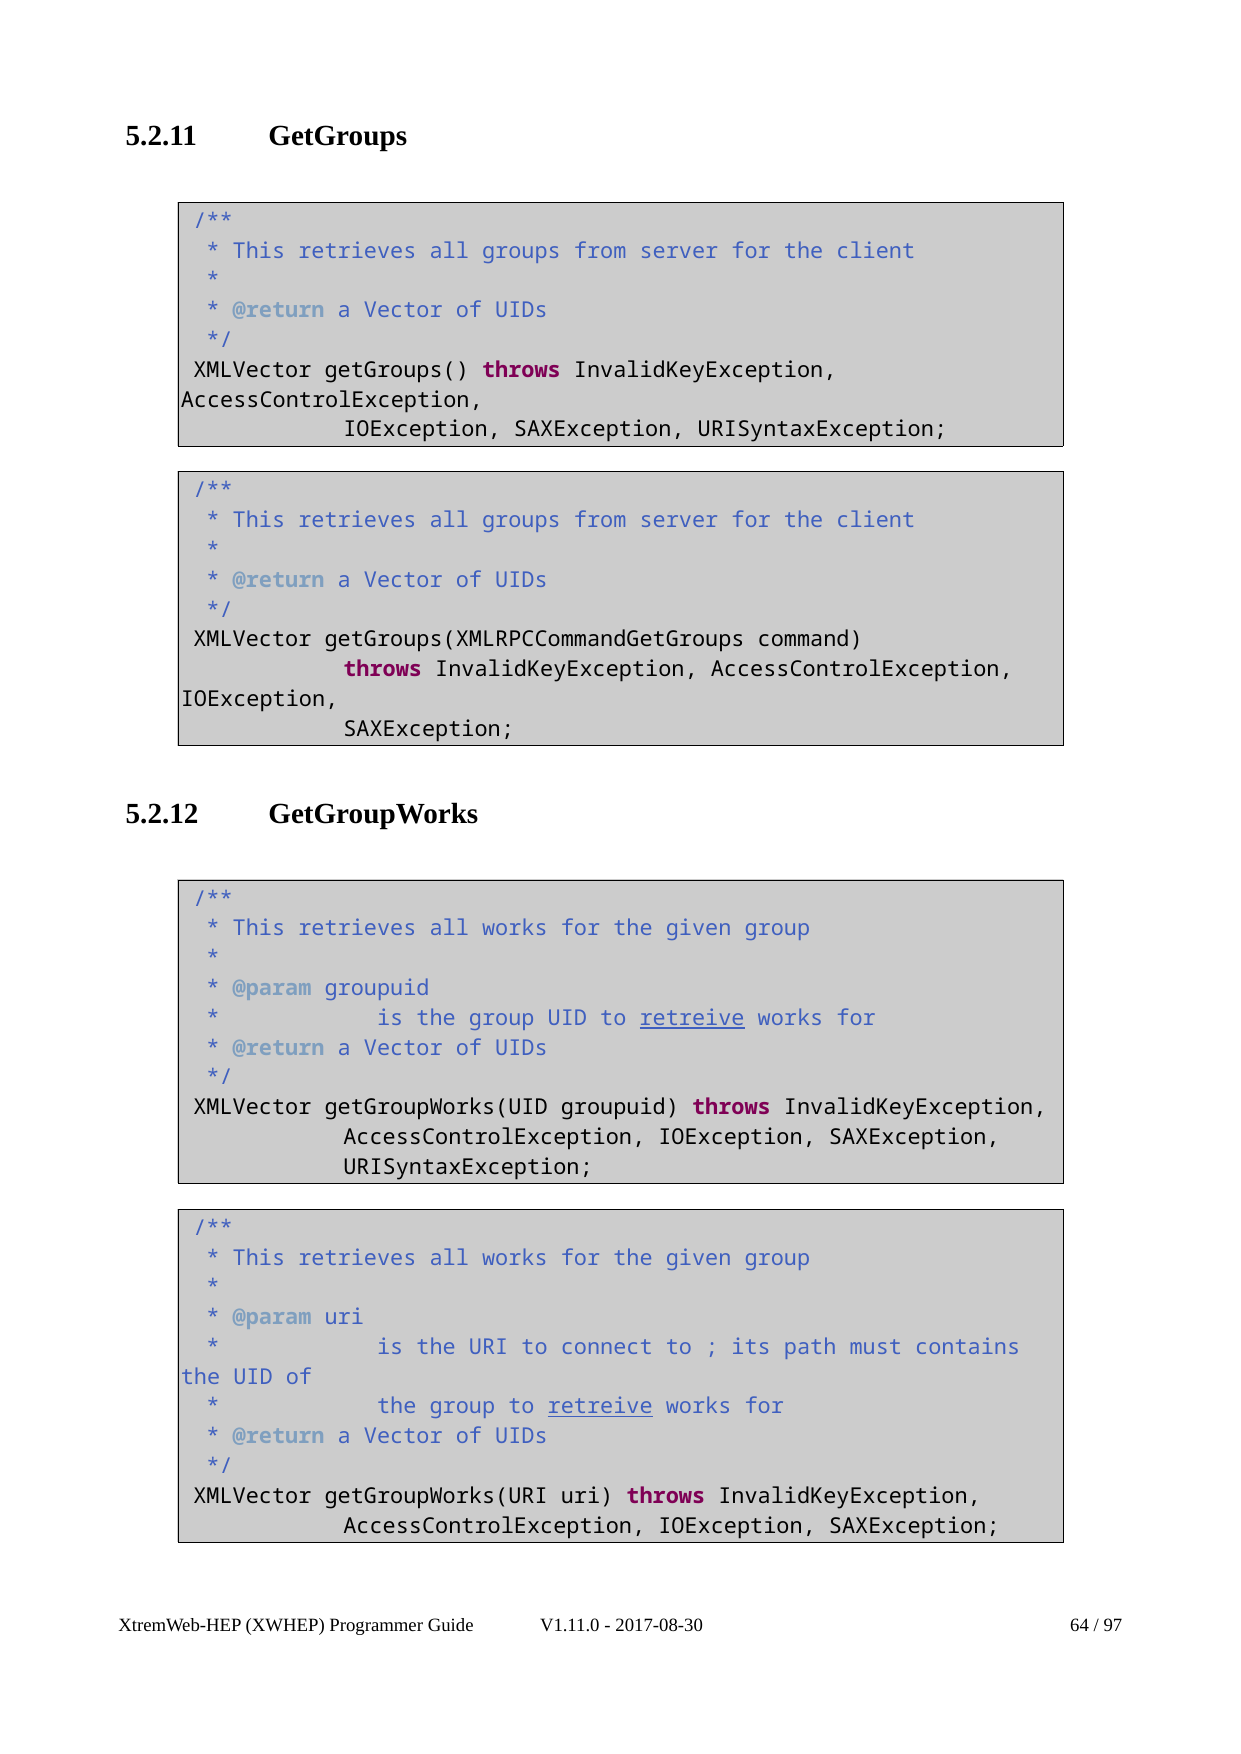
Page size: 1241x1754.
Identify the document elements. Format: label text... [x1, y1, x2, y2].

text * the group to retreive works for [179, 1387, 1063, 1417]
text * This retrieves all groups from server for the client [179, 232, 1063, 261]
text XMLVector getGroups(XMLRPCCommandGetGroups command) [179, 620, 1063, 650]
text XMLVector getGroupWorks(URI uri) throws InvalidKeyException, [179, 1477, 1063, 1507]
text * @param uri [179, 1298, 1063, 1328]
text AccessControlException, IOException, SAXException, [179, 1118, 1063, 1148]
text */ [179, 321, 1063, 351]
text */ [179, 591, 1063, 620]
text * This retrieves all works for the given group [179, 909, 1063, 939]
text * [179, 531, 1063, 561]
text * @return a Vector of UIDs [179, 561, 1063, 591]
text * @return a Vector of UIDs [179, 291, 1063, 321]
text * @param groupuid [179, 969, 1063, 999]
subtitle GetGroups [118, 118, 1122, 152]
text throws InvalidKeyException, AccessControlException, IOException, [179, 650, 1063, 710]
text /** [179, 472, 1063, 501]
text * This retrieves all works for the given group [179, 1238, 1063, 1268]
text */ [179, 1447, 1063, 1477]
text * [179, 939, 1063, 969]
text * @return a Vector of UIDs [179, 1028, 1063, 1058]
text * [179, 261, 1063, 291]
text * [179, 1268, 1063, 1298]
text * @return a Vector of UIDs [179, 1417, 1063, 1447]
text */ [179, 1058, 1063, 1088]
text AccessControlException, IOException, SAXException; [179, 1507, 1063, 1542]
text /** [179, 881, 1063, 909]
text XMLVector getGroupWorks(UID groupuid) throws InvalidKeyException, [179, 1088, 1063, 1118]
text IOException, SAXException, URISyntaxException; [179, 410, 1063, 446]
text XMLVector getGroups() throws InvalidKeyException, AccessControlException, [179, 351, 1063, 410]
text SAXException; [179, 710, 1063, 745]
text * This retrieves all groups from server for the client [179, 501, 1063, 531]
text * is the group UID to retreive works for [179, 999, 1063, 1028]
text /** [179, 203, 1063, 232]
subtitle GetGroupWorks [118, 796, 1122, 829]
text URISyntaxException; [179, 1148, 1063, 1183]
text * is the URI to connect to ; its path must contains the UID of [179, 1328, 1063, 1387]
text /** [179, 1210, 1063, 1238]
